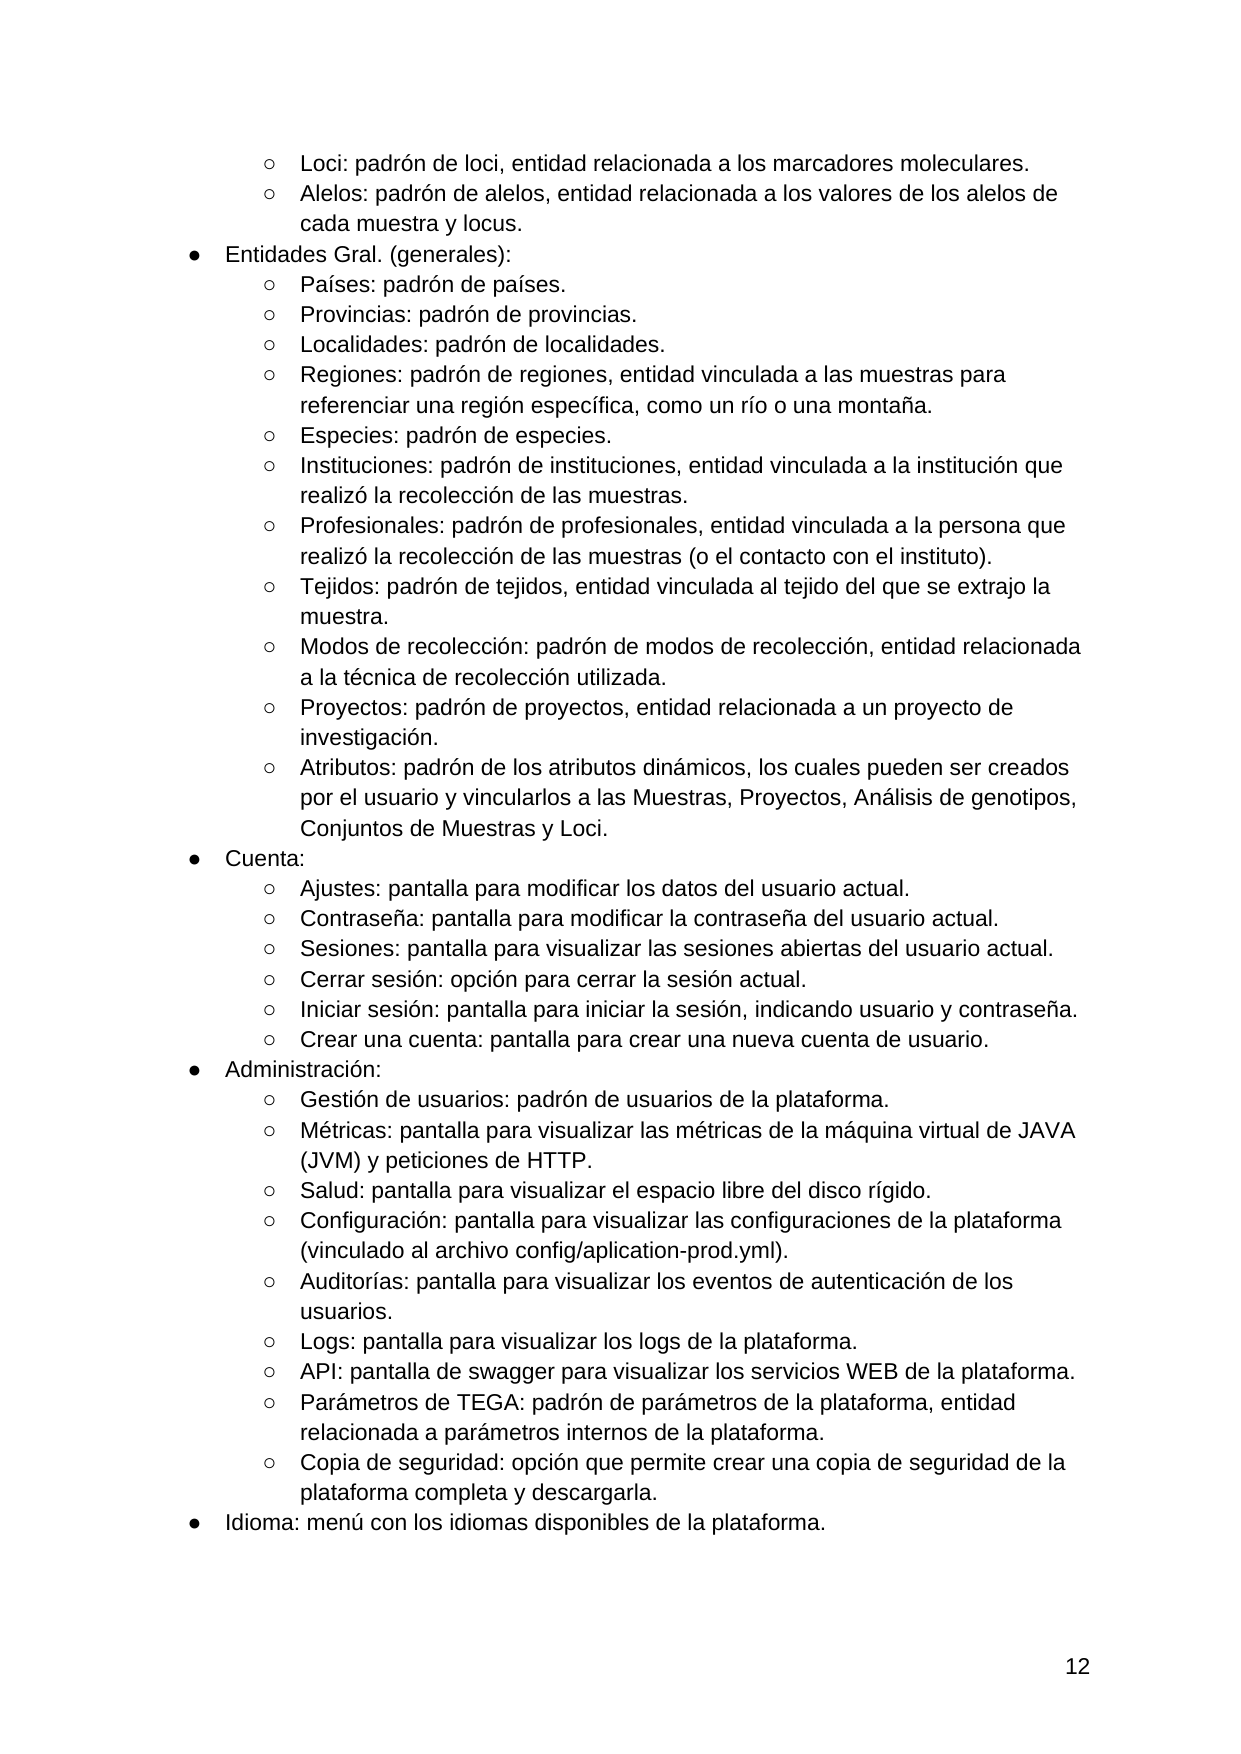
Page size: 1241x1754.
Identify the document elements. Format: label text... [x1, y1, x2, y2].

list Proyectos: padrón de proyectos, entidad relacionada a un proyecto de investigación. [262, 694, 1090, 750]
list Iniciar sesión: pantalla para iniciar la sesión, indicando usuario y contraseña. [262, 996, 1090, 1022]
list Crear una cuenta: pantalla para crear una nueva cuenta de usuario. [262, 1026, 1090, 1052]
list Especies: padrón de especies. [262, 422, 1090, 448]
list Localidades: padrón de localidades. [262, 331, 1090, 358]
list Modos de recolección: padrón de modos de recolección, entidad relacionada a la técnica de recolección utilizada. [262, 633, 1090, 690]
list Profesionales: padrón de profesionales, entidad vinculada a la persona que realizó la recolección de las muestras (o el contacto con el instituto). [262, 512, 1090, 569]
list Salud: pantalla para visualizar el espacio libre del disco rígido. [262, 1177, 1090, 1203]
list Administración: [187, 1056, 1090, 1083]
list Instituciones: padrón de instituciones, entidad vinculada a la institución que realizó la recolección de las muestras. [262, 452, 1090, 509]
list Alelos: padrón de alelos, entidad relacionada a los valores de los alelos de cada muestra y locus. [262, 180, 1090, 237]
list Atributos: padrón de los atributos dinámicos, los cuales pueden ser creados por el usuario y vincularlos a las Muestras, Proyectos, Análisis de genotipos, Conjuntos de Muestras y Loci. [262, 754, 1090, 841]
list Regiones: padrón de regiones, entidad vinculada a las muestras para referenciar una región específica, como un río o una montaña. [262, 361, 1090, 418]
list Auditorías: pantalla para visualizar los eventos de autenticación de los usuarios. [262, 1268, 1090, 1324]
list Métricas: pantalla para visualizar las métricas de la máquina virtual de JAVA (JVM) y peticiones de HTTP. [262, 1117, 1090, 1173]
list Provincias: padrón de provincias. [262, 301, 1090, 327]
list Cuenta: [187, 845, 1090, 871]
list Gestión de usuarios: padrón de usuarios de la plataforma. [262, 1086, 1090, 1113]
list Ajustes: pantalla para modificar los datos del usuario actual. [262, 875, 1090, 901]
list Idioma: menú con los idiomas disponibles de la plataforma. [187, 1509, 1090, 1536]
list Países: padrón de países. [262, 271, 1090, 297]
list Contraseña: pantalla para modificar la contraseña del usuario actual. [262, 905, 1090, 932]
list API: pantalla de swagger para visualizar los servicios WEB de la plataforma. [262, 1358, 1090, 1385]
list Loci: padrón de loci, entidad relacionada a los marcadores moleculares. [262, 150, 1090, 176]
list Cerrar sesión: opción para cerrar la sesión actual. [262, 966, 1090, 992]
list Copia de seguridad: opción que permite crear una copia de seguridad de la plataforma completa y descargarla. [262, 1449, 1090, 1506]
list Tejidos: padrón de tejidos, entidad vinculada al tejido del que se extrajo la muestra. [262, 573, 1090, 629]
list Parámetros de TEGA: padrón de parámetros de la plataforma, entidad relacionada a parámetros internos de la plataforma. [262, 1388, 1090, 1445]
list Configuración: pantalla para visualizar las configuraciones de la plataforma (vinculado al archivo config/aplication-prod.yml). [262, 1207, 1090, 1264]
list Logs: pantalla para visualizar los logs de la plataforma. [262, 1328, 1090, 1354]
list Entidades Gral. (generales): [187, 241, 1090, 267]
list Sesiones: pantalla para visualizar las sesiones abiertas del usuario actual. [262, 935, 1090, 962]
